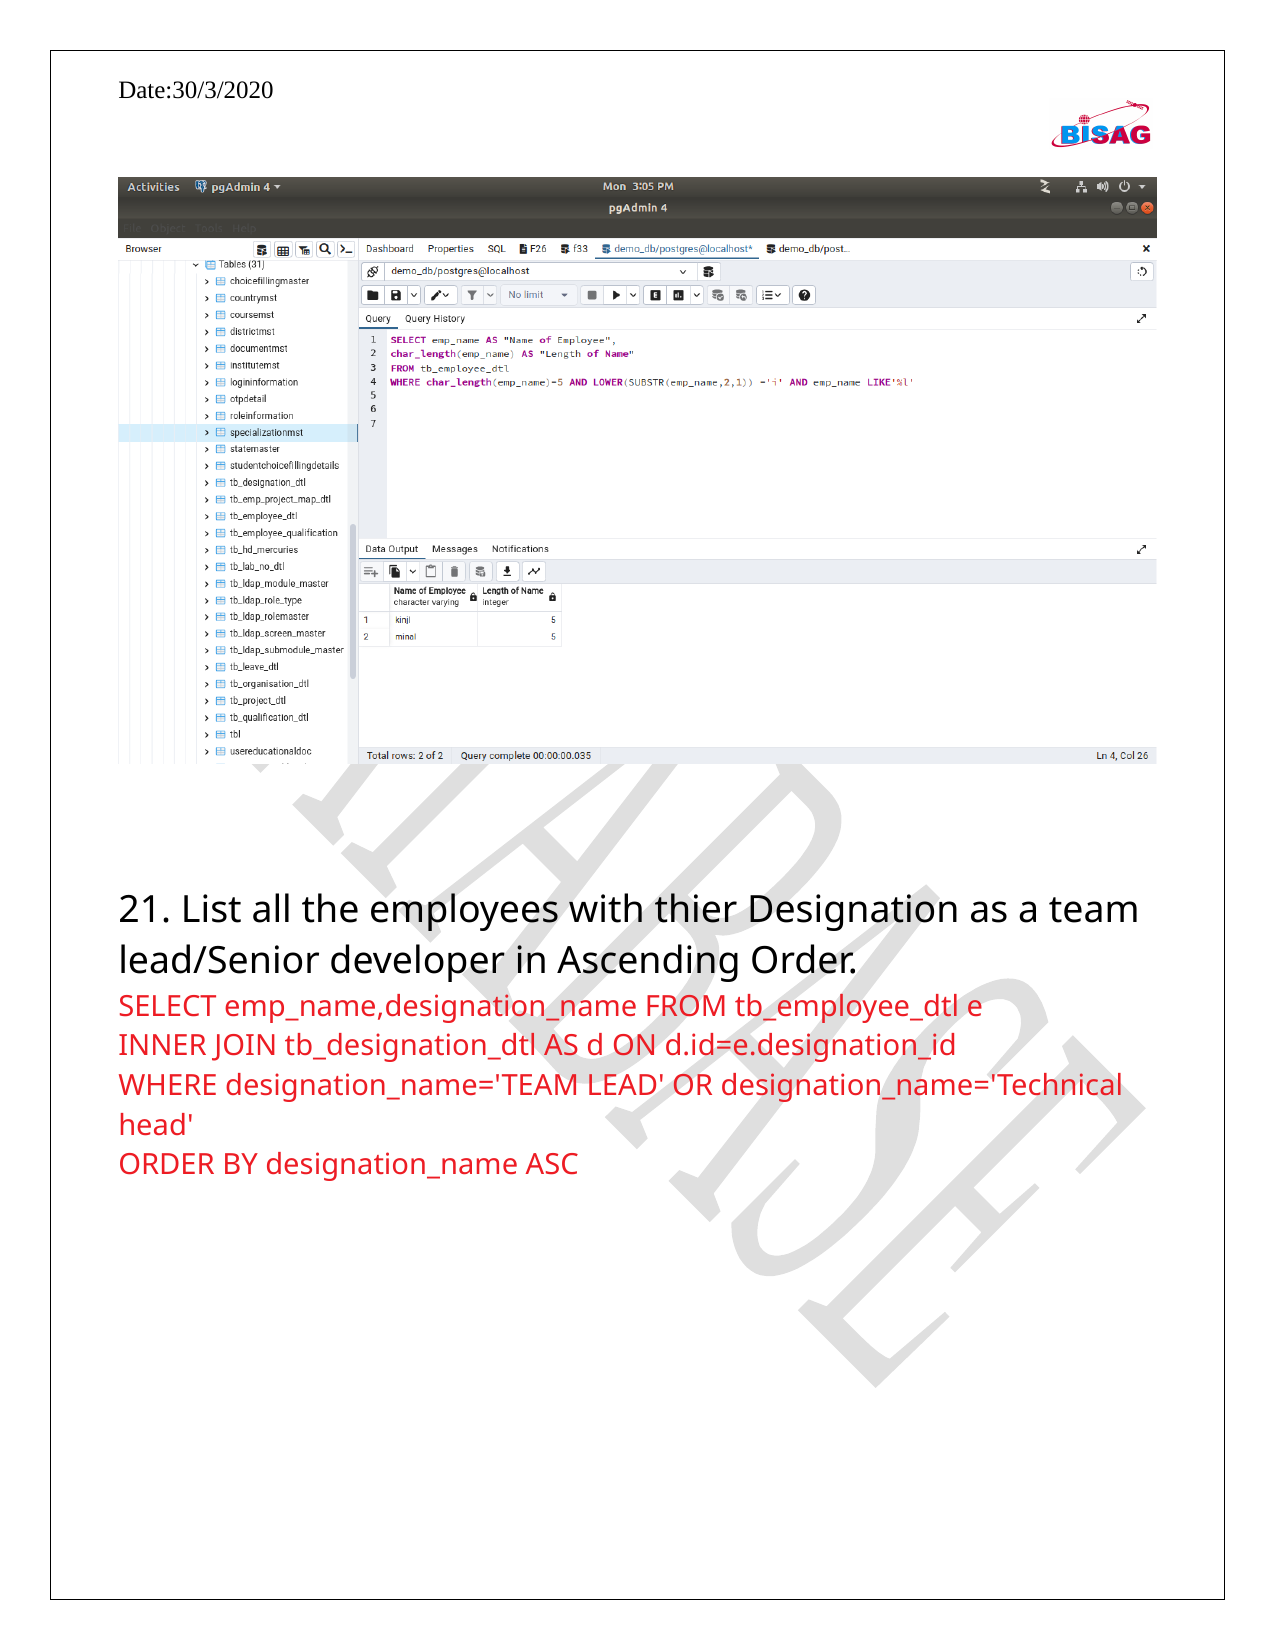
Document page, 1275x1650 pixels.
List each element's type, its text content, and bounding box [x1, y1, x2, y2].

text SELECT emp_name,designation_name FROM tb_employee_dtl e [508, 985, 568, 1013]
text INNER JOIN tb_designation_dtl AS d ON d.id=e.designation_id [926, 1024, 1020, 1064]
picture [1048, 98, 1154, 149]
text WHERE designation_name='TEAM LEAD' OR designation_name='Technical head' [641, 1064, 765, 1143]
text 21. List all the employees with thier Designation as a team lead/Senior developer in Ascending Order. [599, 915, 697, 985]
text SELECT emp_name,designation_name FROM tb_employee_dtl e [560, 985, 684, 1024]
text 21. List all the employees with thier Designation as a team lead/Senior developer in Ascending Order. [815, 923, 894, 985]
text SELECT emp_name,designation_name FROM tb_employee_dtl e [956, 1000, 1020, 1024]
text INNER JOIN tb_designation_dtl AS d ON d.id=e.designation_id [814, 1024, 928, 1064]
text SELECT emp_name,designation_name FROM tb_employee_dtl e [682, 985, 794, 1024]
text WHERE designation_name='TEAM LEAD' OR designation_name='Technical head' [754, 1064, 895, 1143]
text WHERE designation_name='TEAM LEAD' OR designation_name='Technical head' [118, 1064, 692, 1143]
text WHERE designation_name='TEAM LEAD' OR designation_name='Technical head' [917, 1064, 1067, 1143]
text SELECT emp_name,designation_name FROM tb_employee_dtl e [1030, 985, 1157, 1024]
text 21. List all the employees with thier Designation as a team lead/Senior developer in Ascending Order. [711, 883, 1157, 985]
text WHERE designation_name='TEAM LEAD' OR designation_name='Technical head' [1103, 1064, 1157, 1143]
text ORDER BY designation_name ASC [118, 1143, 724, 1183]
text INNER JOIN tb_designation_dtl AS d ON d.id=e.designation_id [637, 1024, 744, 1064]
text INNER JOIN tb_designation_dtl AS d ON d.id=e.designation_id [751, 1024, 816, 1064]
picture [118, 177, 1157, 764]
text WHERE designation_name='TEAM LEAD' OR designation_name='Technical head' [1020, 1083, 1116, 1143]
text INNER JOIN tb_designation_dtl AS d ON d.id=e.designation_id [118, 1024, 548, 1064]
text SELECT emp_name,designation_name FROM tb_employee_dtl e [765, 985, 847, 1024]
text [895, 1143, 988, 1183]
text [980, 1143, 1157, 1183]
text INNER JOIN tb_designation_dtl AS d ON d.id=e.designation_id [1008, 1024, 1157, 1064]
text [723, 1143, 875, 1183]
text INNER JOIN tb_designation_dtl AS d ON d.id=e.designation_id [555, 1024, 649, 1058]
text SELECT emp_name,designation_name FROM tb_employee_dtl e [118, 985, 514, 1024]
text SELECT emp_name,designation_name FROM tb_employee_dtl e [845, 985, 980, 1024]
text 21. List all the employees with thier Designation as a team lead/Senior developer in Ascending Order. [118, 883, 559, 985]
text 21. List all the employees with thier Designation as a team lead/Senior developer in Ascending Order. [510, 883, 670, 985]
text 21. List all the employees with thier Designation as a team lead/Senior developer in Ascending Order. [689, 883, 775, 917]
